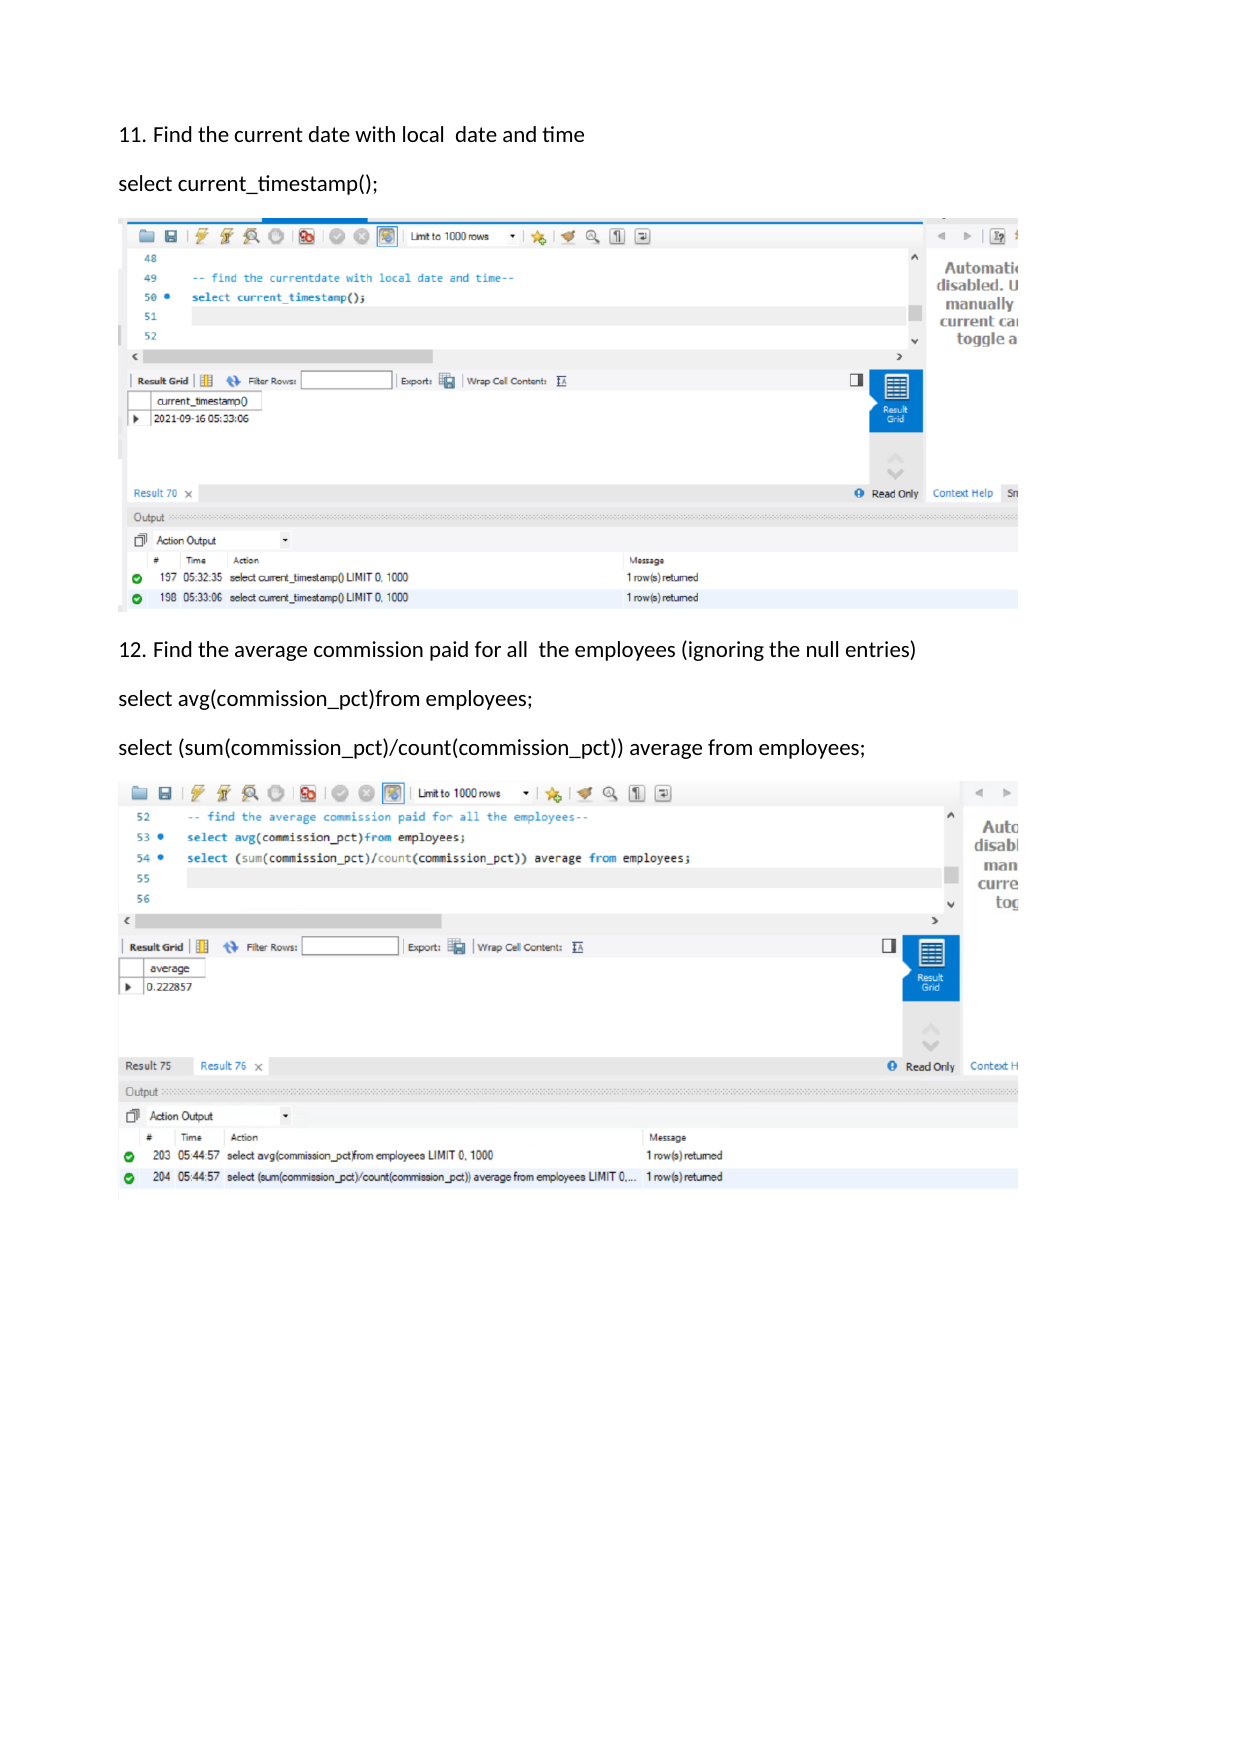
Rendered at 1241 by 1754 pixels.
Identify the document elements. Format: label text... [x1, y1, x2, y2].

text 12. Find the average commission paid for all the employees (ignoring the null entries) [118, 633, 1122, 663]
text select current_timestamp(); [118, 169, 1122, 197]
text select avg(commission_pct)from employees; [118, 684, 1122, 712]
text 11. Find the current date with local date and time [118, 118, 1122, 149]
text select (sum(commission_pct)/count(commission_pct)) average from employees; [118, 733, 1122, 761]
